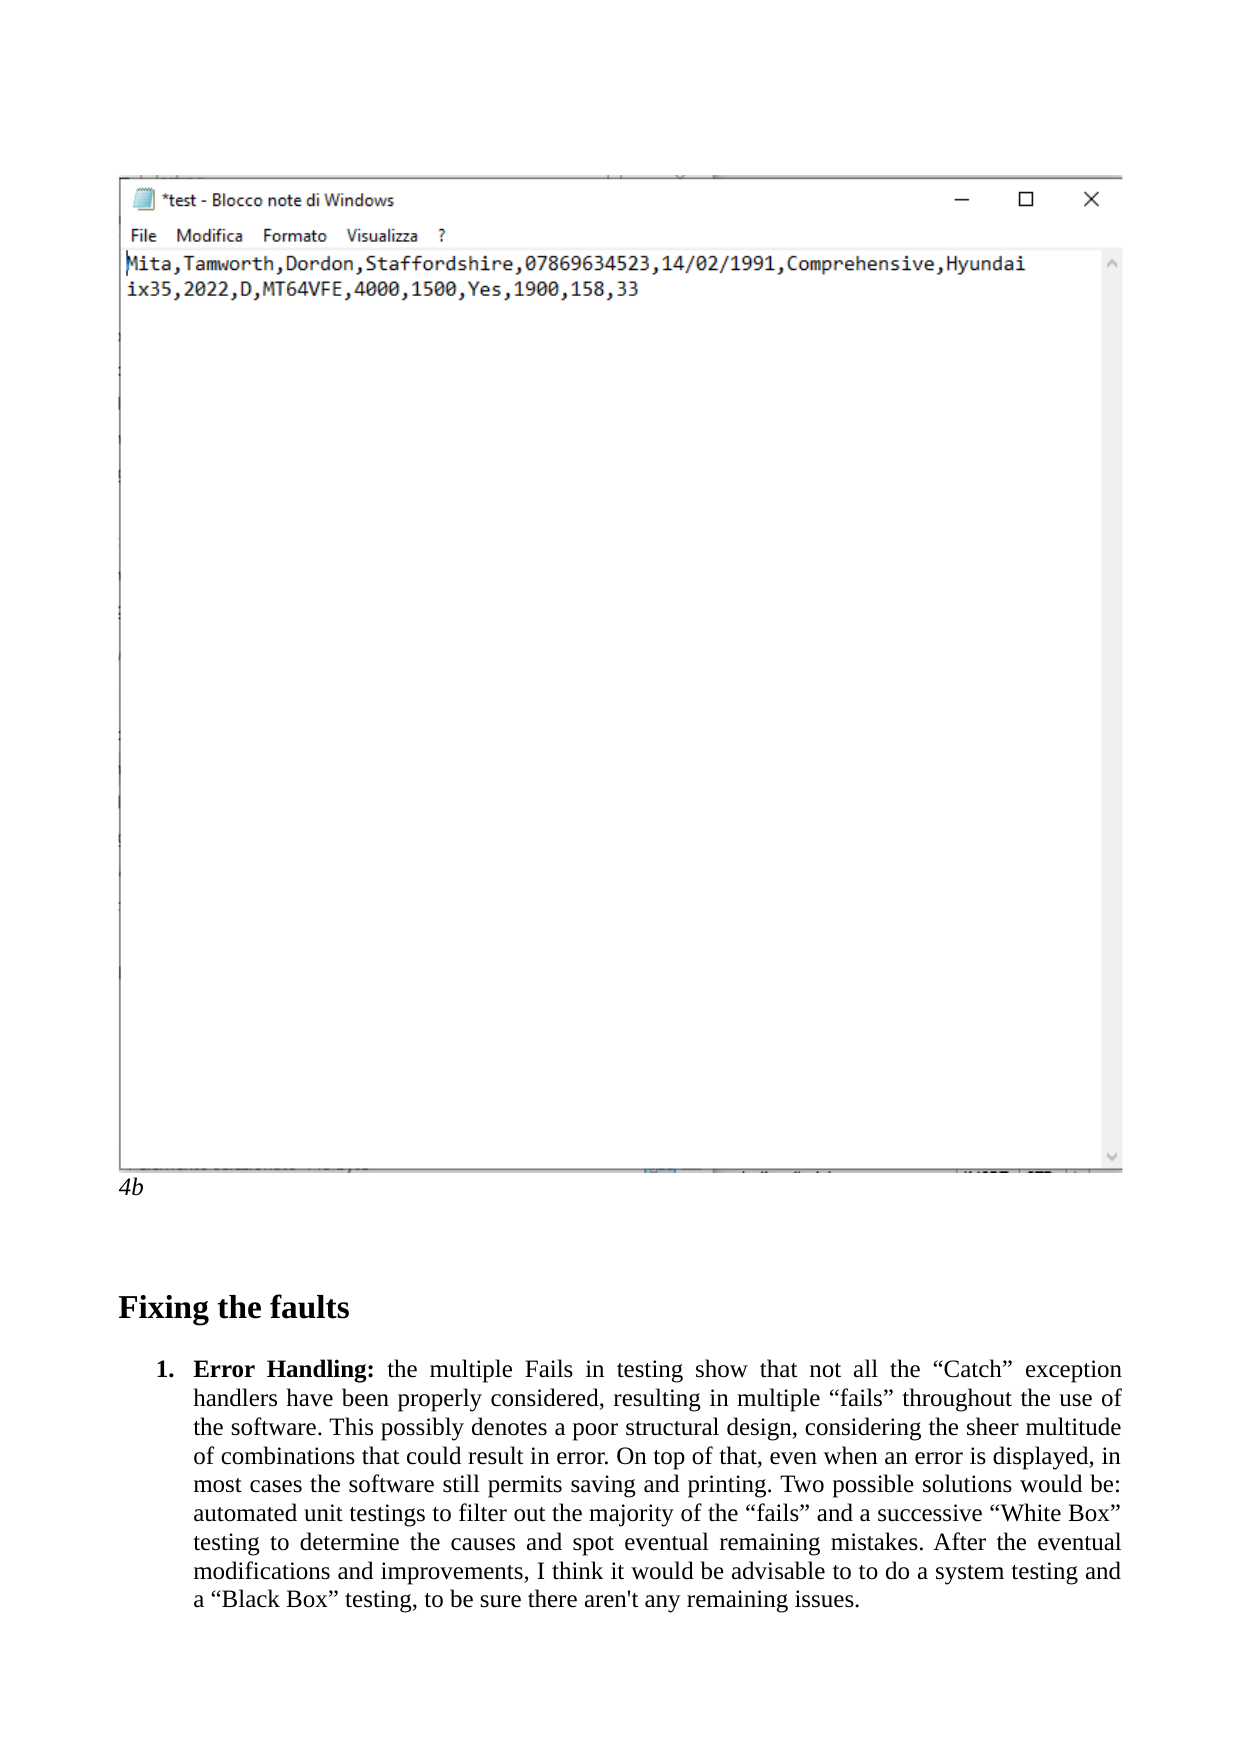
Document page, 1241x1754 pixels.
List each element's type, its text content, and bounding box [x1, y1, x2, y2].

text Fixing the faults [118, 1287, 1123, 1326]
text 4b [118, 1173, 1122, 1201]
picture [118, 175, 1123, 1173]
list Error Handling: the multiple Fails in testing show that not all the “Catch” exception handlers have been properly considered, resulting in multiple “fails” throughout the use of the software. This possibly denotes a poor structural design, considering the sheer multitude of combinations that could result in error. On top of that, even when an error is displayed, in most cases the software still permits saving and printing. Two possible solutions would be: automated unit testings to filter out the majority of the “fails” and a successive “White Box” testing to determine the causes and spot eventual remaining mistakes. After the eventual modifications and improvements, I think it would be advisable to to do a system testing and a “Black Box” testing, to be sure there aren't any remaining issues. [156, 1354, 1123, 1613]
